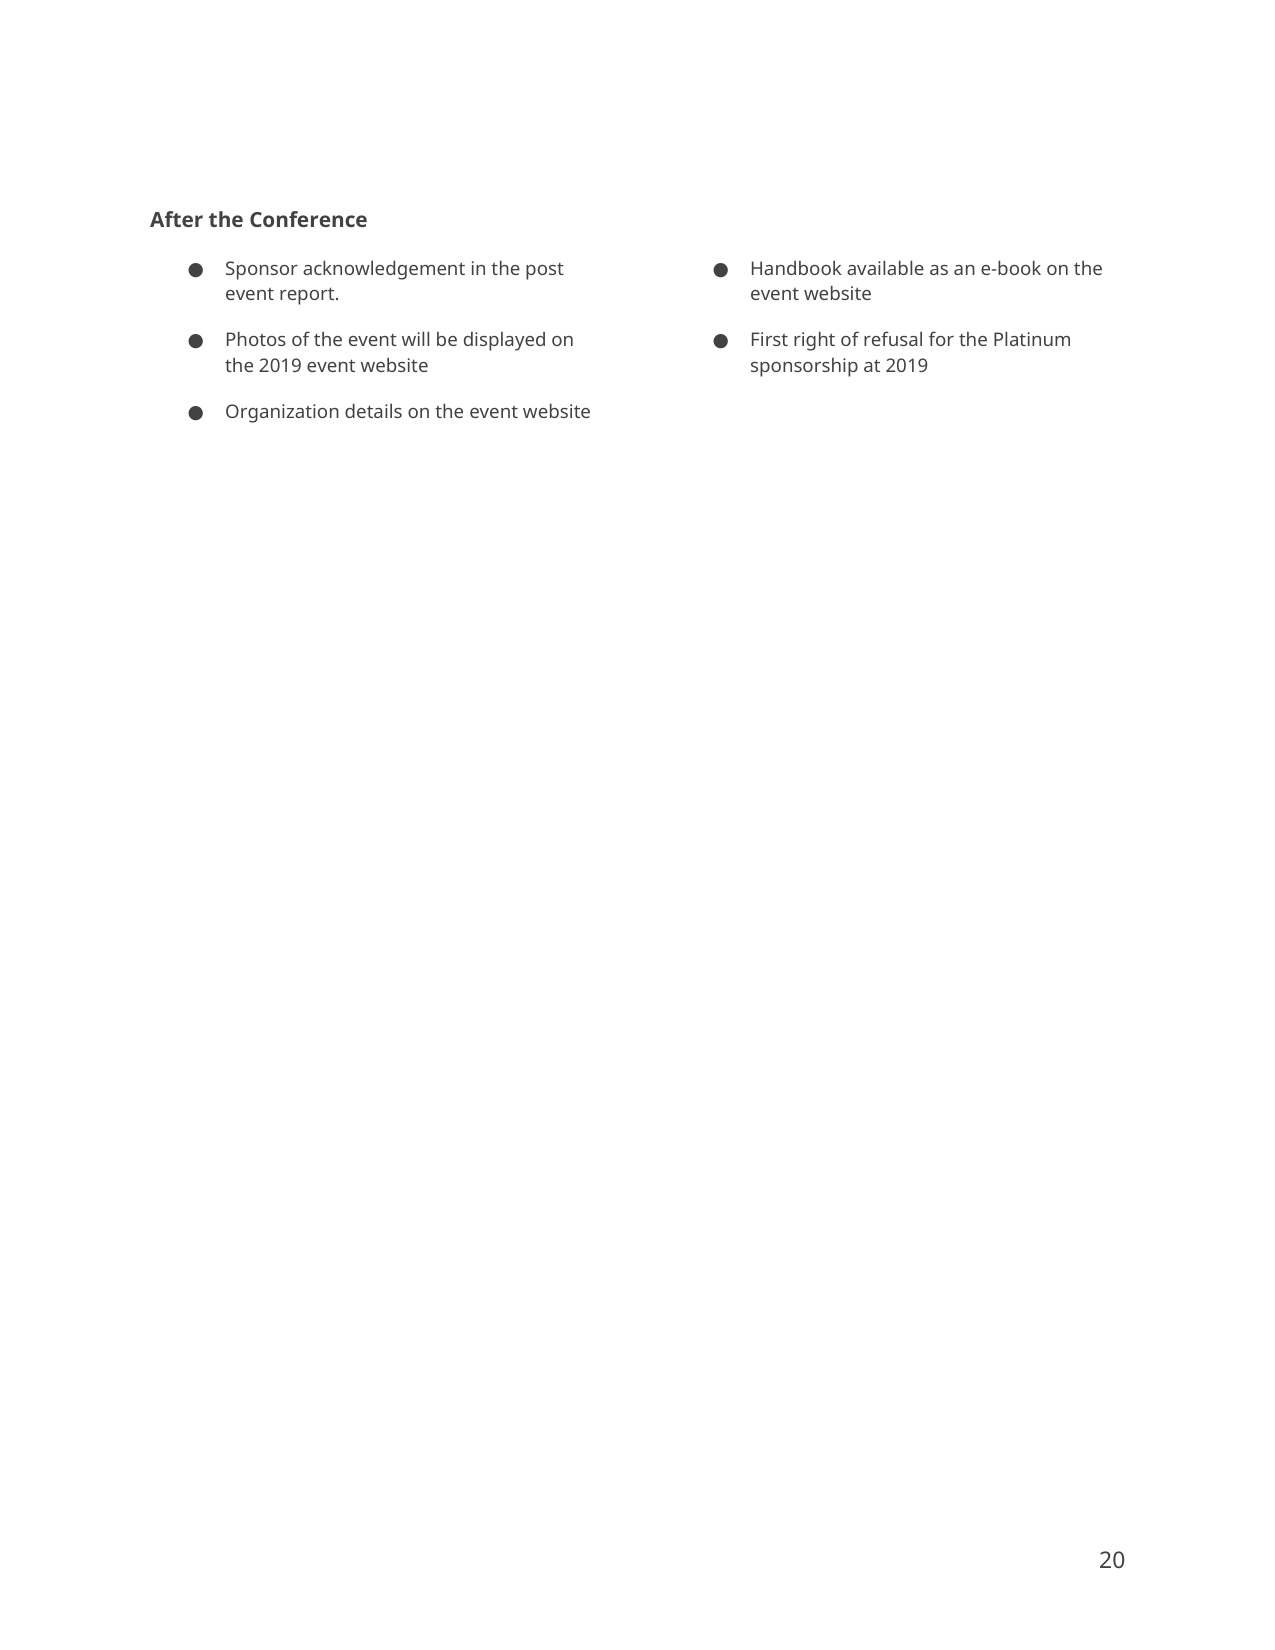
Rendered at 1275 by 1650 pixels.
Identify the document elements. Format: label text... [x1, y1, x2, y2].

list Sponsor acknowledgement in the post event report. [187, 255, 600, 306]
list Photos of the event will be displayed on the 2019 event website [187, 327, 600, 378]
list Organization details on the event website [187, 398, 600, 424]
list Handbook available as an e-book on the event website [712, 255, 1125, 306]
list First right of refusal for the Platinum sponsorship at 2019 [712, 327, 1125, 378]
text After the Conference [150, 206, 1125, 234]
